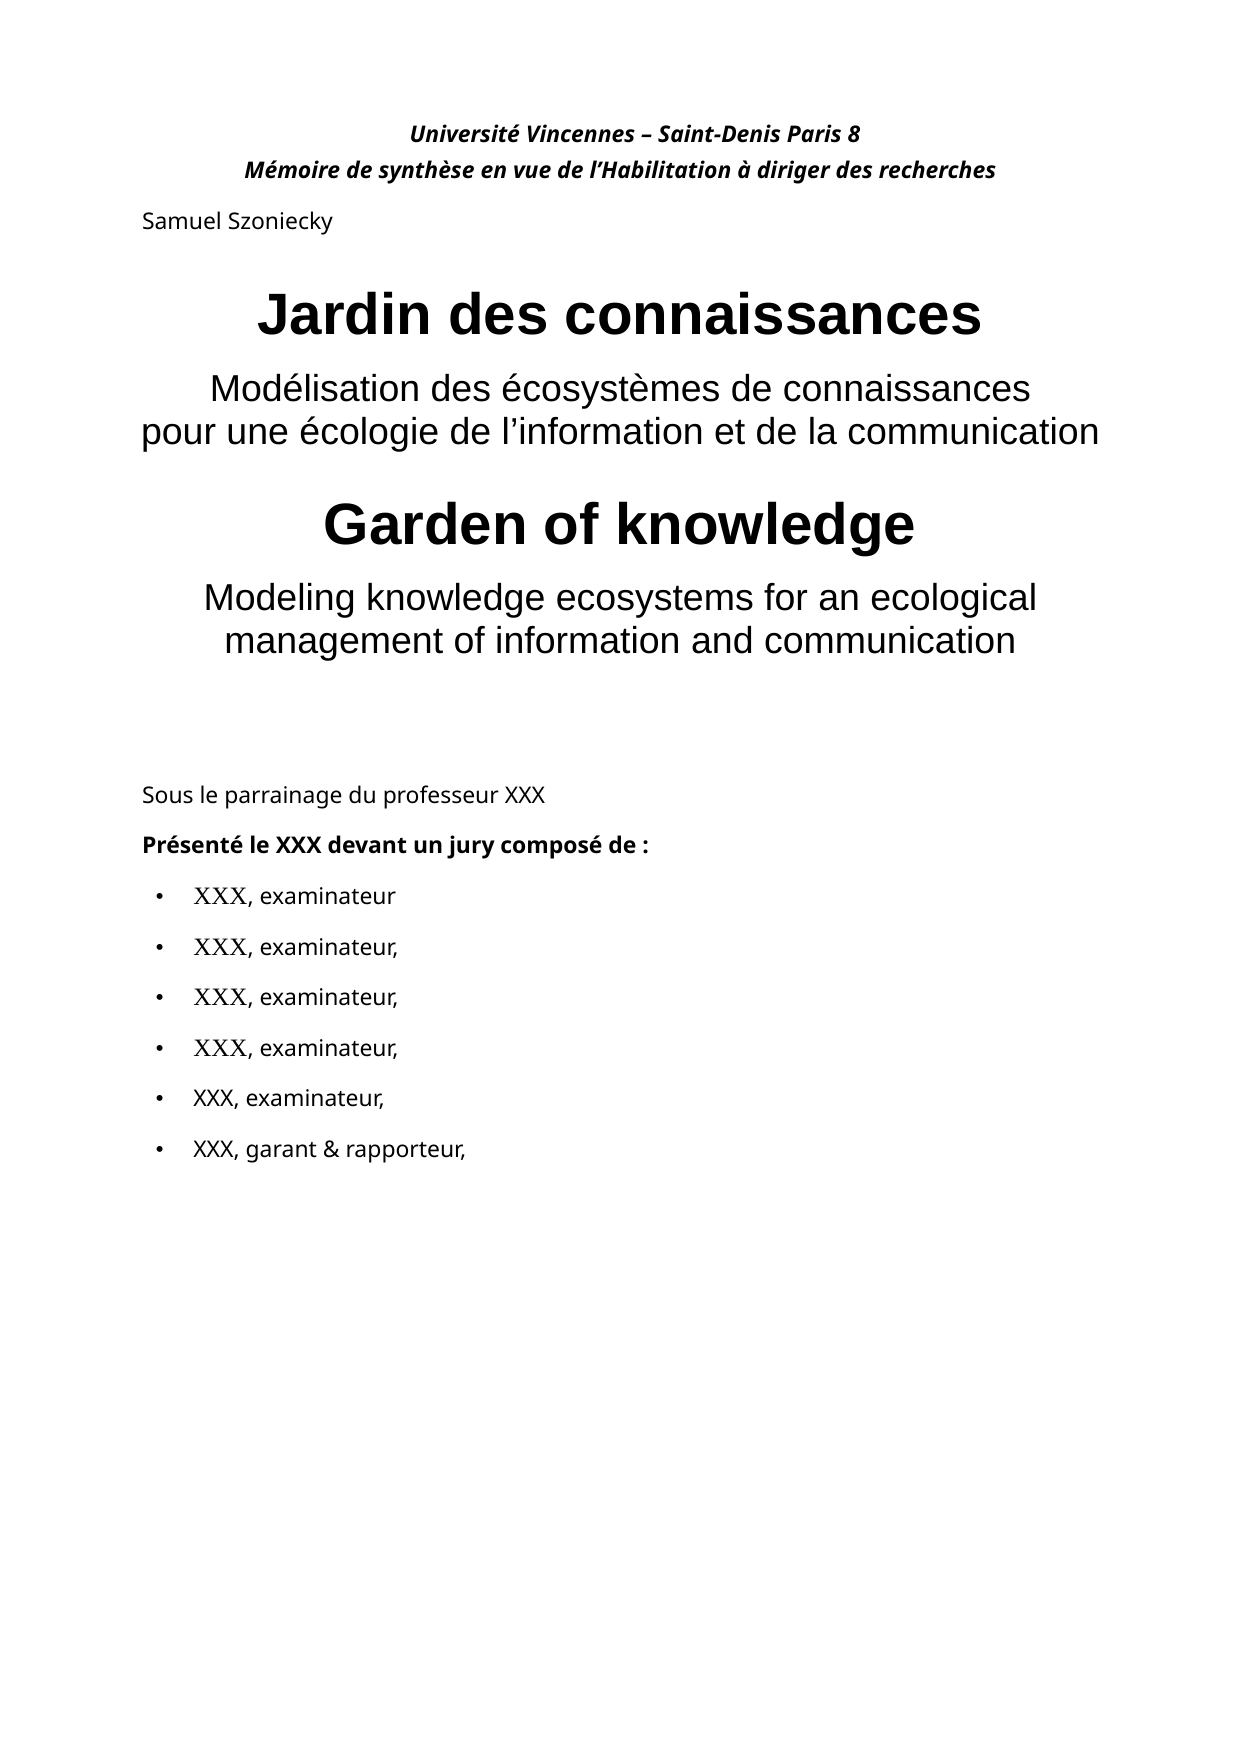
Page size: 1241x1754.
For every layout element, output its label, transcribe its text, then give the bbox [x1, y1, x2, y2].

text Université Vincennes – Saint-Denis Paris 8 Mémoire de synthèse en vue de l’Habilitation à diriger des recherches [118, 118, 1122, 185]
title Garden of knowledge [118, 490, 1122, 557]
title Jardin des connaissances [118, 280, 1122, 347]
text Sous le parrainage du professeur XXX [118, 779, 1122, 810]
list XXX, garant & rapporteur, [156, 1132, 1122, 1164]
list XXX, examinateur, [156, 981, 1122, 1012]
text Présenté le XXX devant un jury composé de : [118, 829, 1122, 861]
list XXX, examinateur, [156, 1082, 1122, 1113]
list XXX, examinateur [156, 880, 1122, 911]
list XXX, examinateur, [156, 1031, 1122, 1063]
text Samuel Szoniecky [118, 204, 1122, 236]
list XXX, examinateur, [156, 930, 1122, 962]
subtitle Modeling knowledge ecosystems for an ecological management of information and communication [118, 576, 1122, 662]
subtitle Modélisation des écosystèmes de connaissances pour une écologie de l’information et de la communication [118, 366, 1122, 452]
